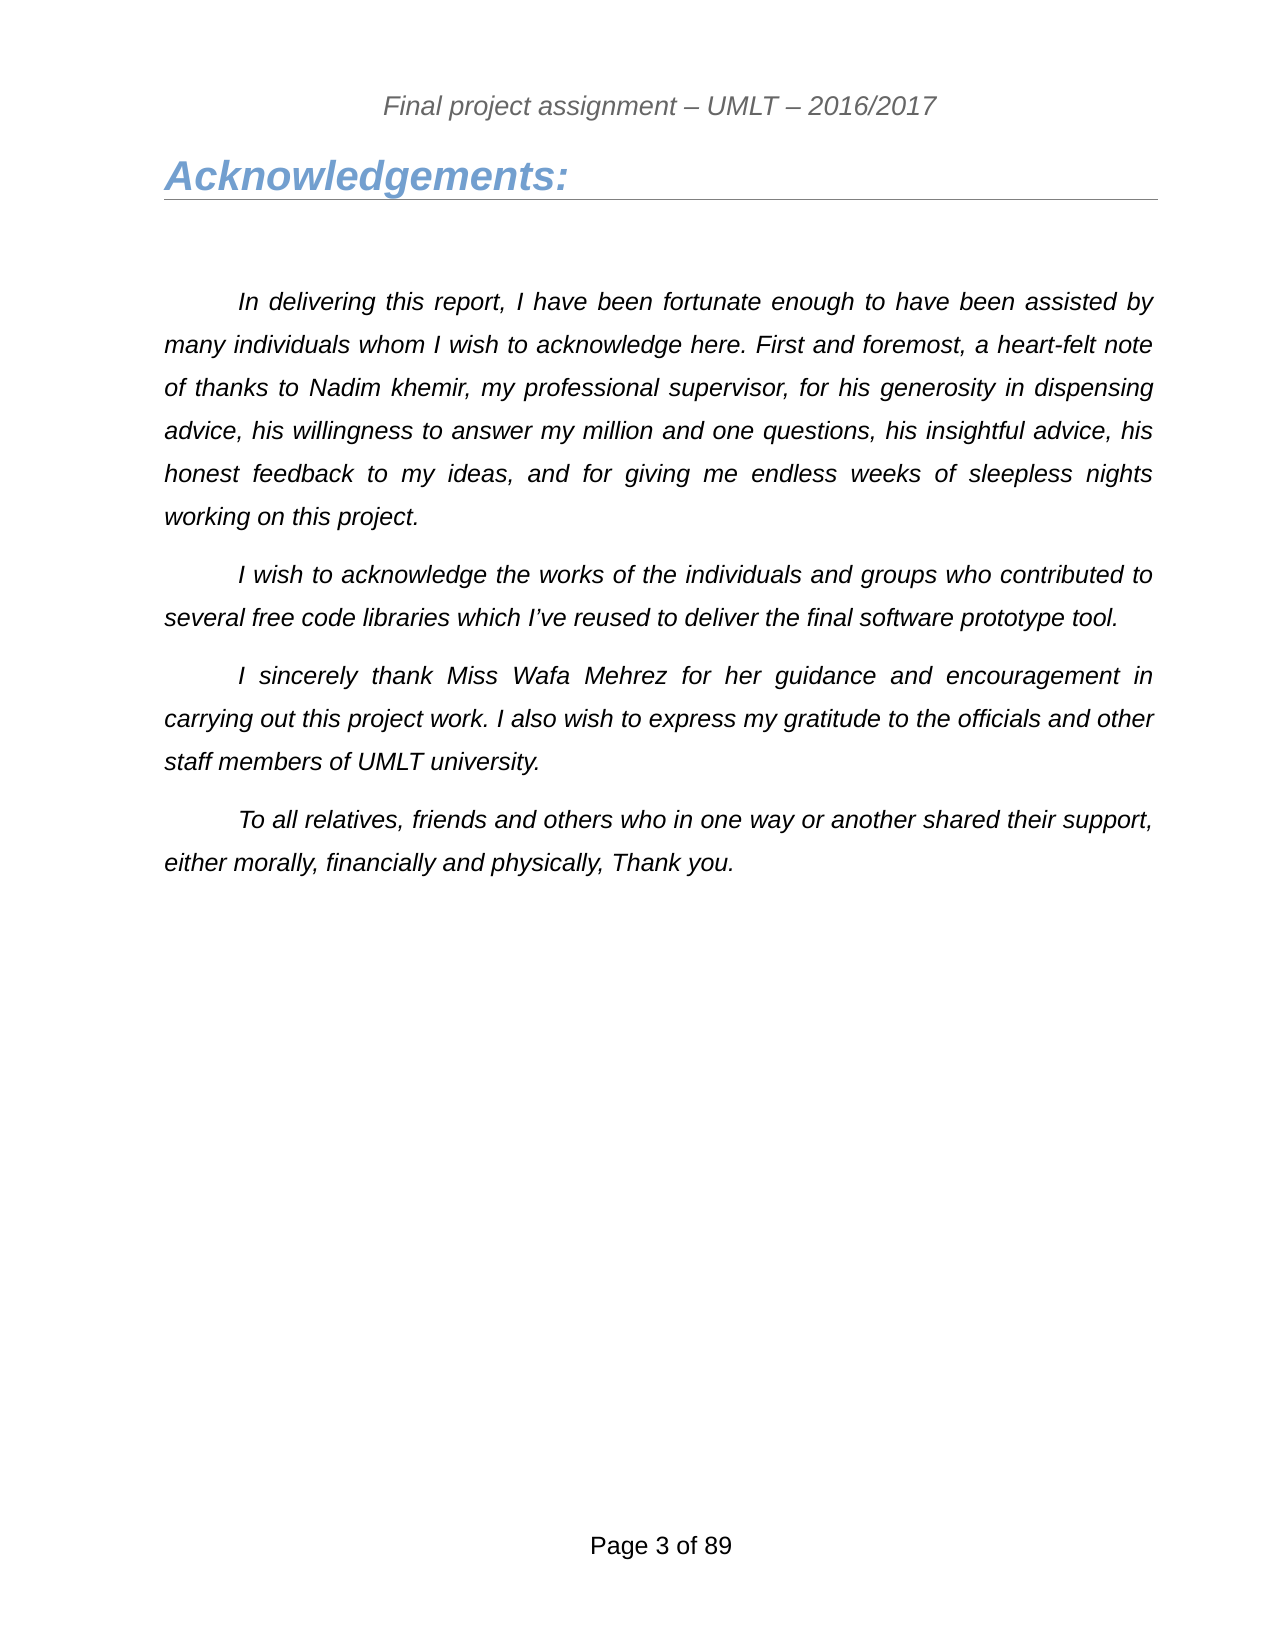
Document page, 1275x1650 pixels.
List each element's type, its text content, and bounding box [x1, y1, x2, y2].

text To all relatives, friends and others who in one way or another shared their support, either morally, financially and physically, Thank you. [164, 805, 1158, 877]
text Acknowledgements: [164, 151, 1158, 199]
text I wish to acknowledge the works of the individuals and groups who contributed to several free code libraries which I’ve reused to deliver the final software prototype tool. [164, 560, 1158, 632]
text In delivering this report, I have been fortunate enough to have been assisted by many individuals whom I wish to acknowledge here. First and foremost, a heart-felt note of thanks to Nadim khemir, my professional supervisor, for his generosity in dispensing advice, his willingness to answer my million and one questions, his insightful advice, his honest feedback to my ideas, and for giving me endless weeks of sleepless nights working on this project. [164, 287, 1158, 531]
text I sincerely thank Miss Wafa Mehrez for her guidance and encouragement in carrying out this project work. I also wish to express my gratitude to the officials and other staff members of UMLT university. [164, 661, 1158, 776]
